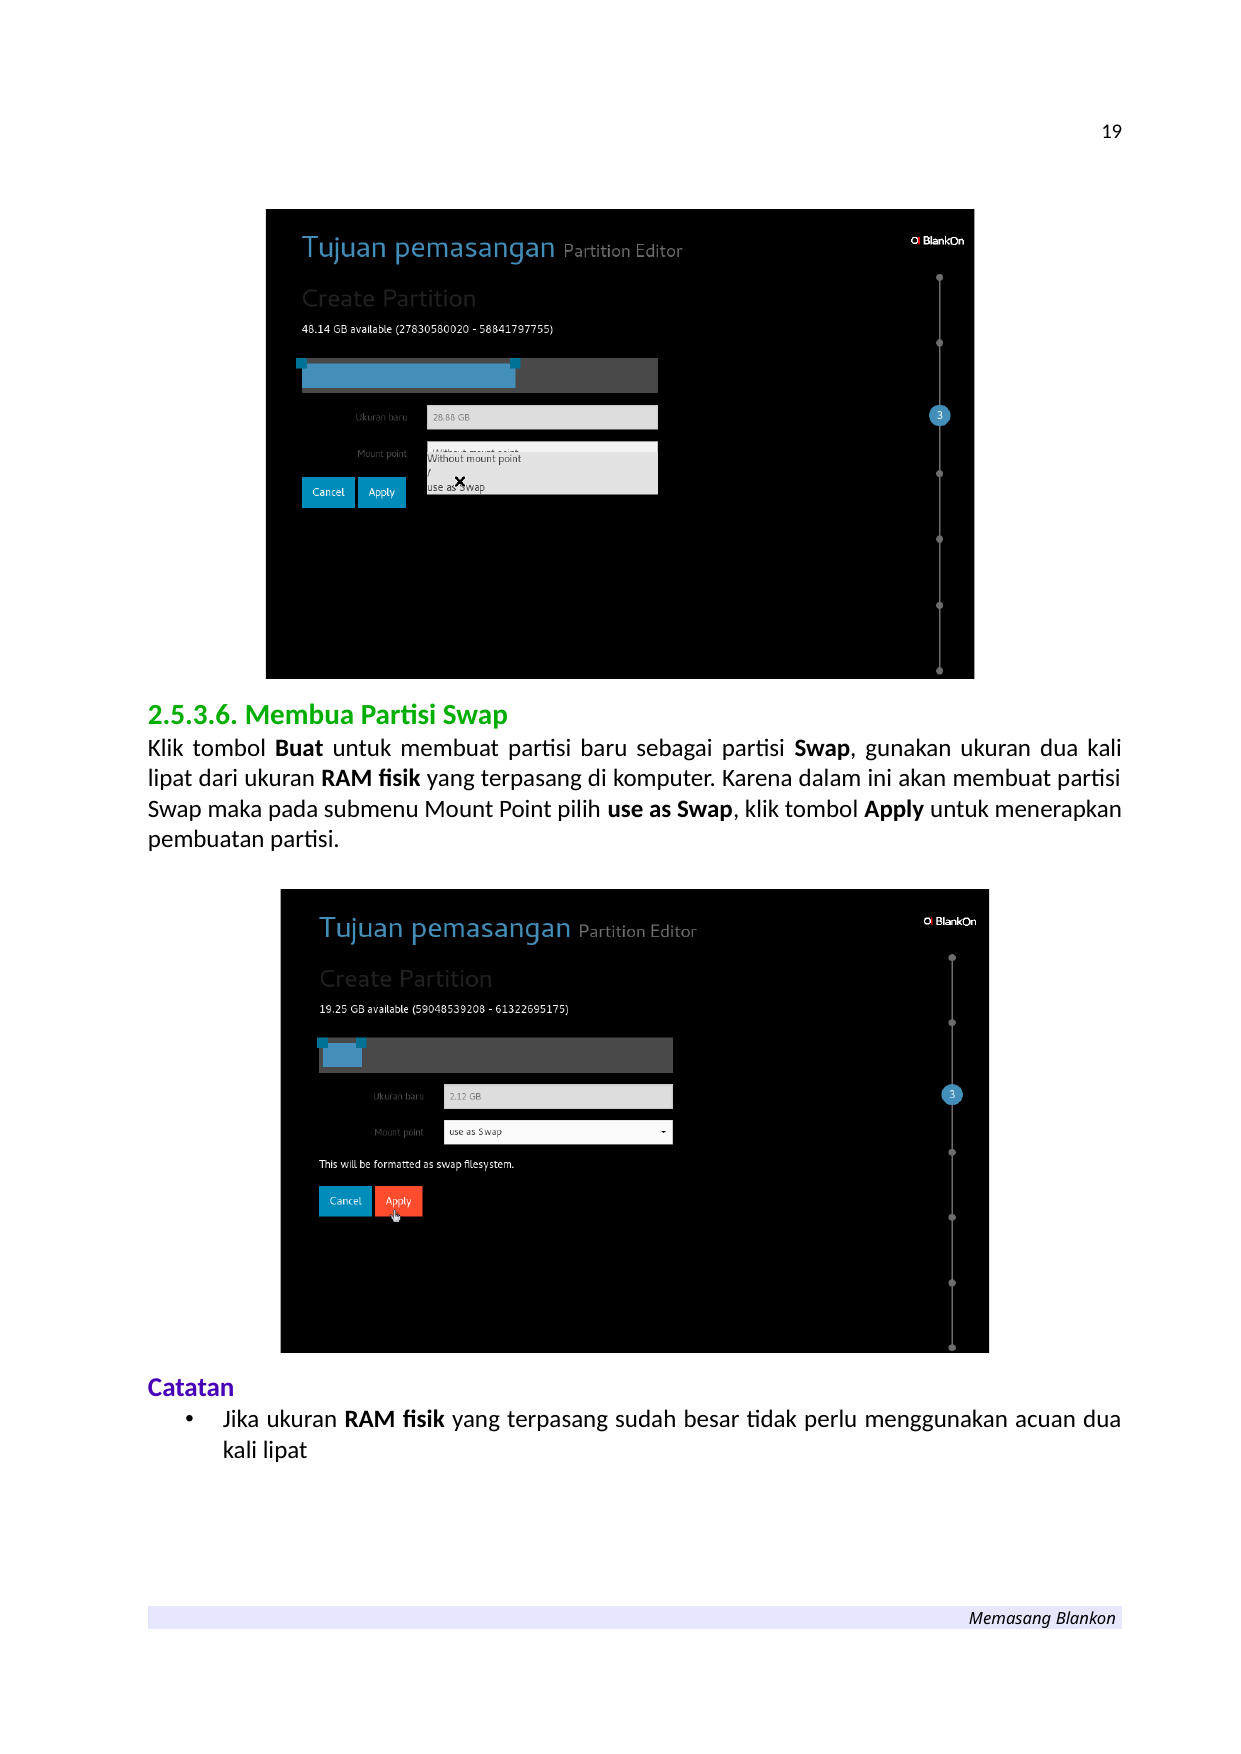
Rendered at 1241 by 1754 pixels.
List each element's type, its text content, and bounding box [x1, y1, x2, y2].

list Jika ukuran RAM fisik yang terpasang sudah besar tidak perlu menggunakan acuan dua kali lipat [185, 1404, 1122, 1465]
subtitle Catatan [148, 889, 1122, 1404]
text Klik tombol Buat untuk membuat partisi baru sebagai partisi Swap, gunakan ukuran dua kali lipat dari ukuran RAM fisik yang terpasang di komputer. Karena dalam ini akan membuat partisi Swap maka pada submenu Mount Point pilih use as Swap, klik tombol Apply untuk menerapkan pembuatan partisi. [148, 732, 1122, 854]
subtitle Membua Partisi Swap [148, 207, 1122, 732]
picture [280, 889, 990, 1353]
picture [265, 209, 975, 679]
